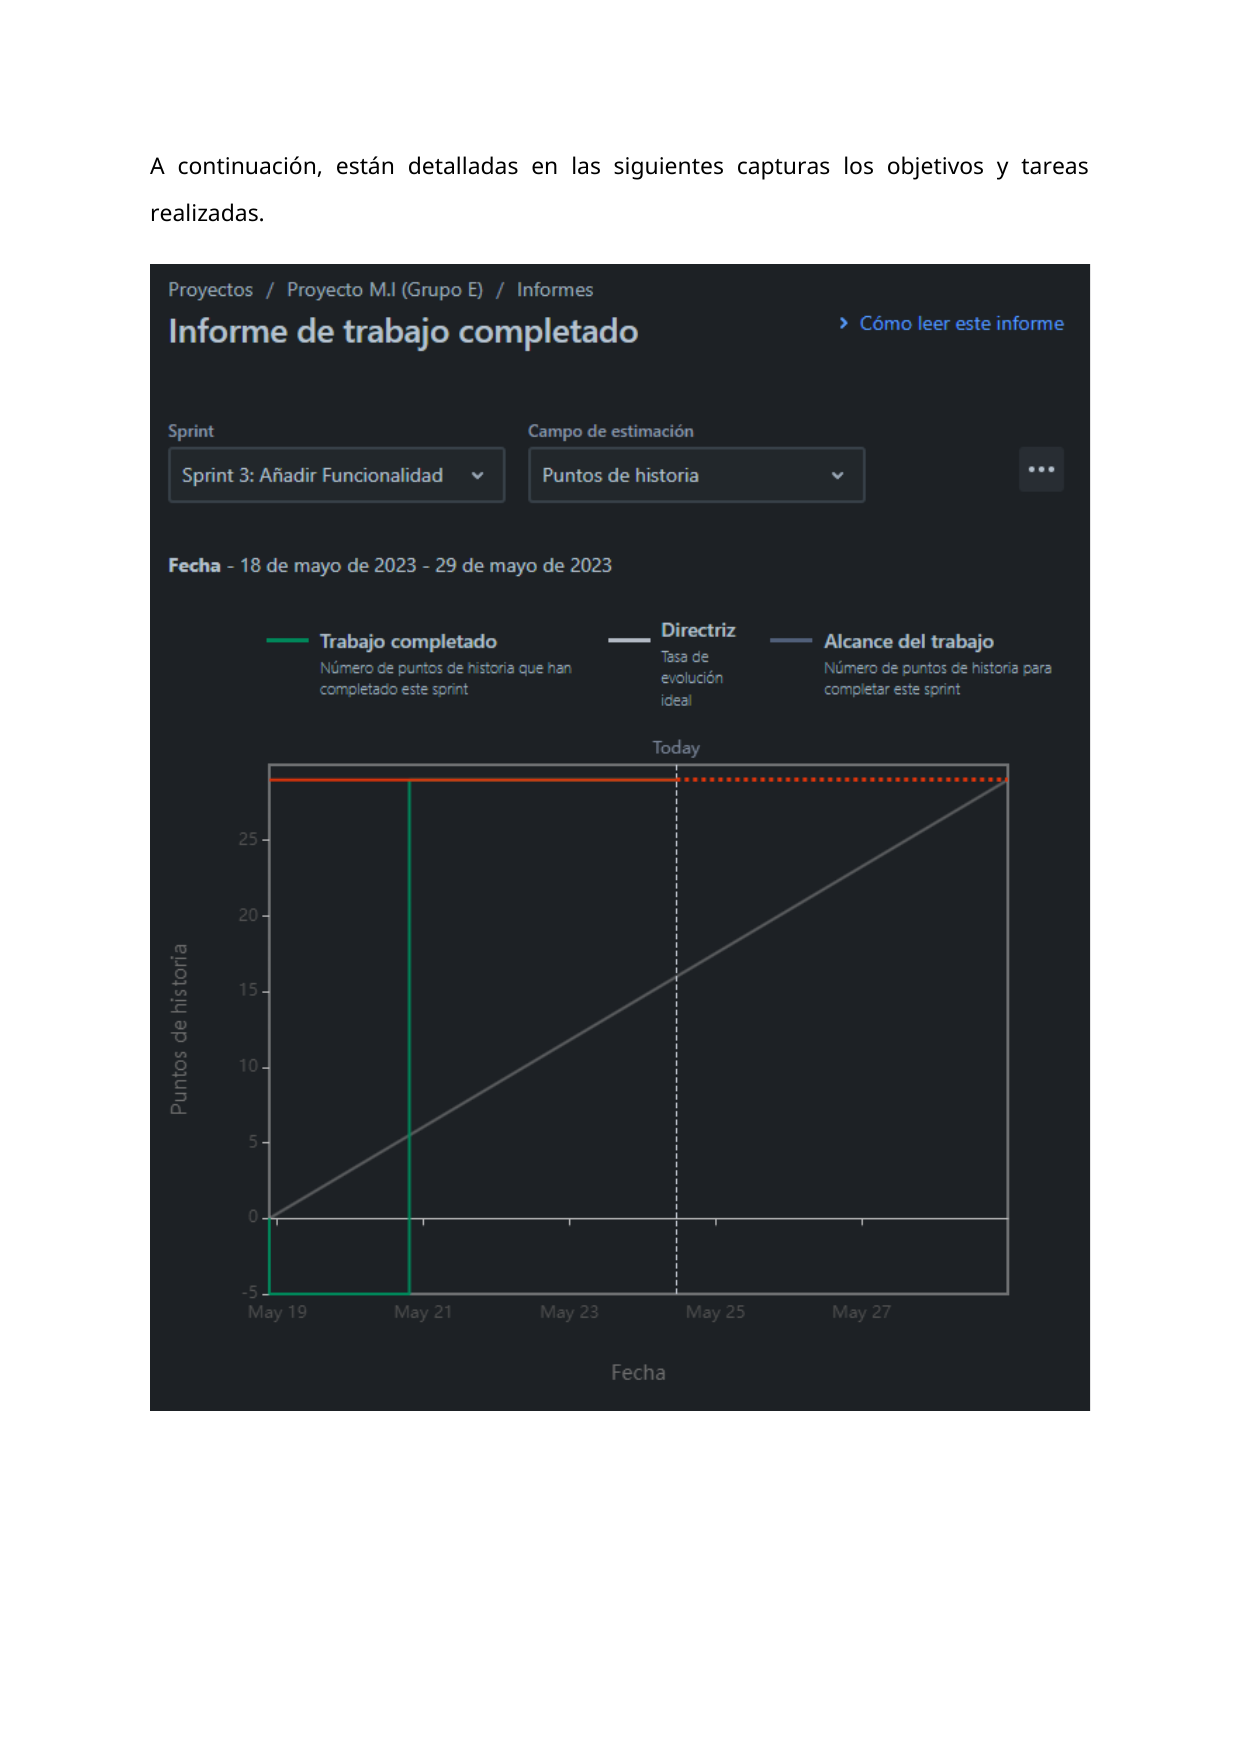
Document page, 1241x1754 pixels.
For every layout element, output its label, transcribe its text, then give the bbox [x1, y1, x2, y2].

text A continuación, están detalladas en las siguientes capturas los objetivos y tareas realizadas. [150, 150, 1090, 228]
picture [150, 264, 1091, 1411]
